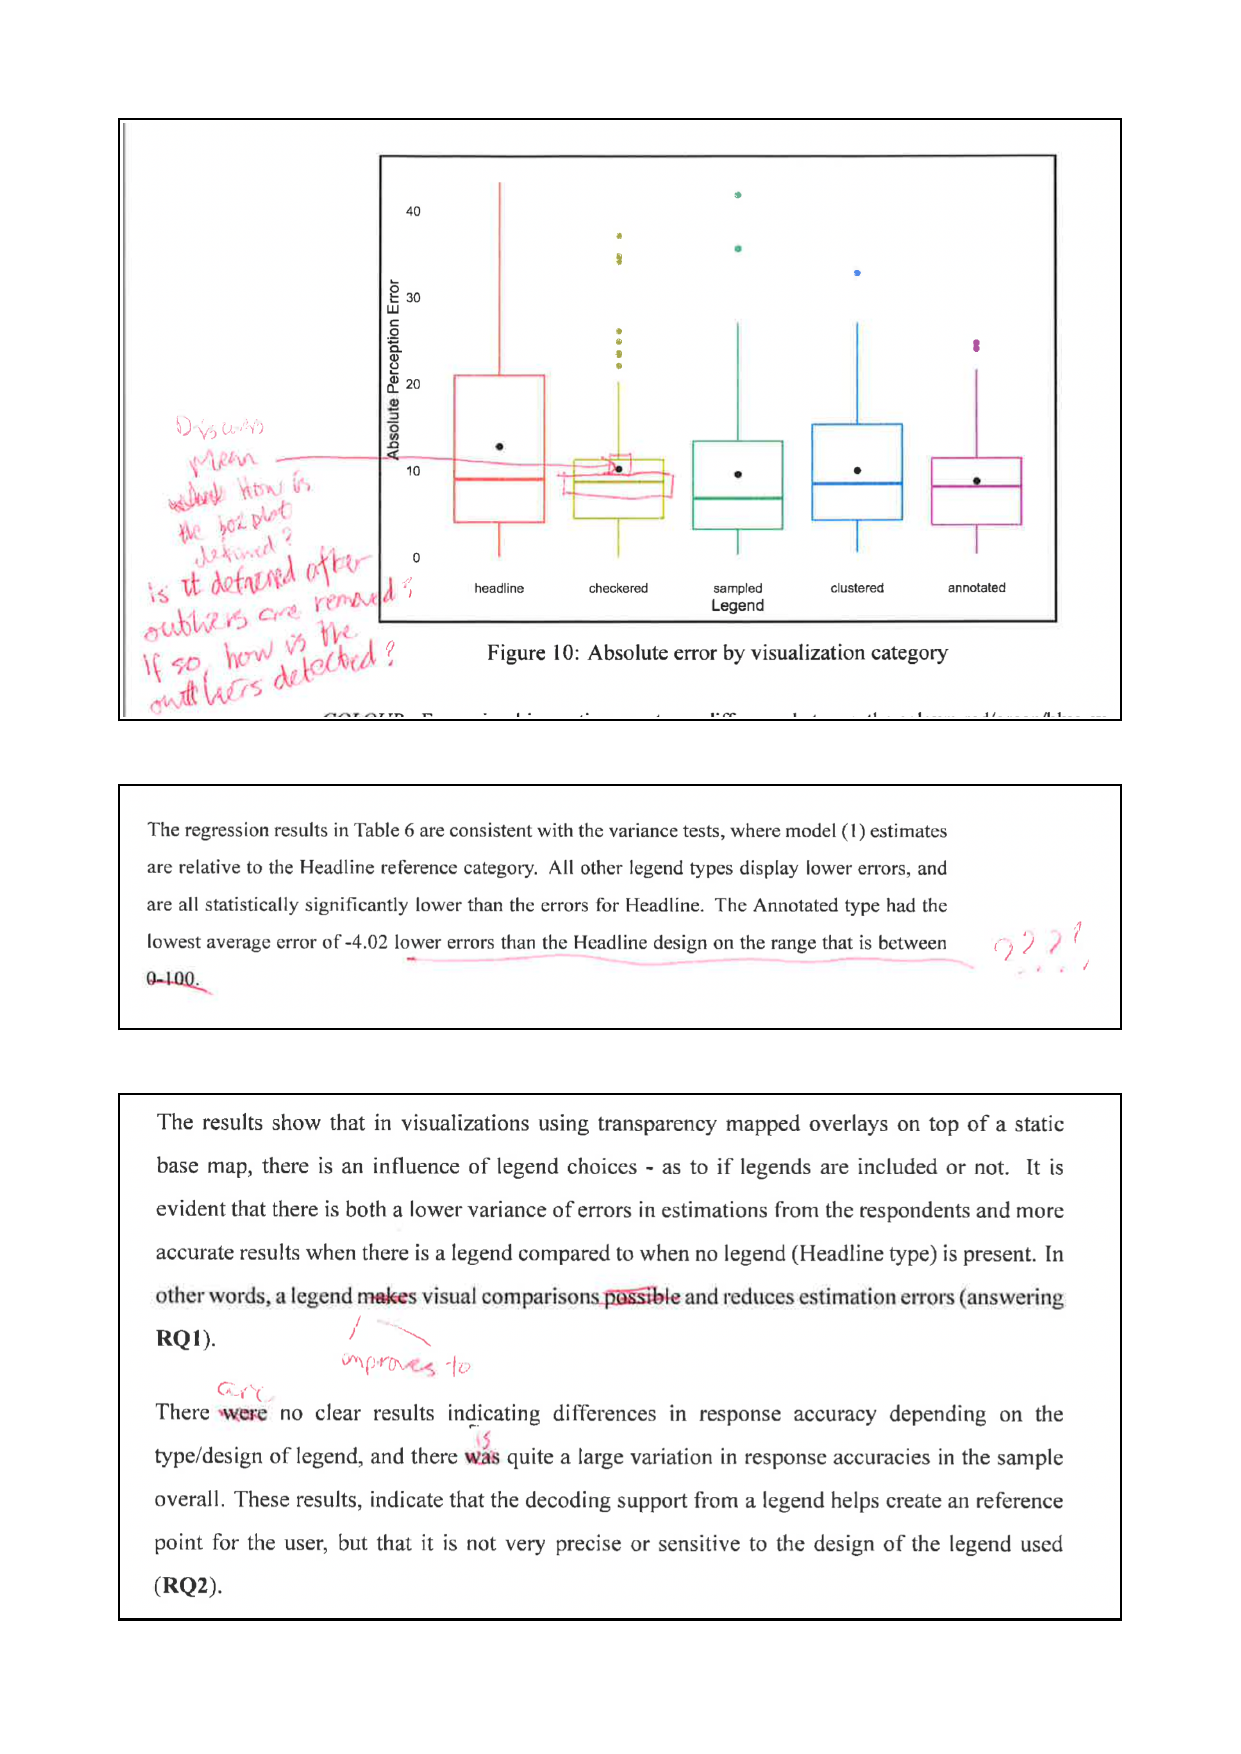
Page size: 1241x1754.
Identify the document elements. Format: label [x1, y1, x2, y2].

picture [123, 123, 1118, 717]
picture [123, 788, 1118, 1026]
picture [123, 1097, 1118, 1616]
